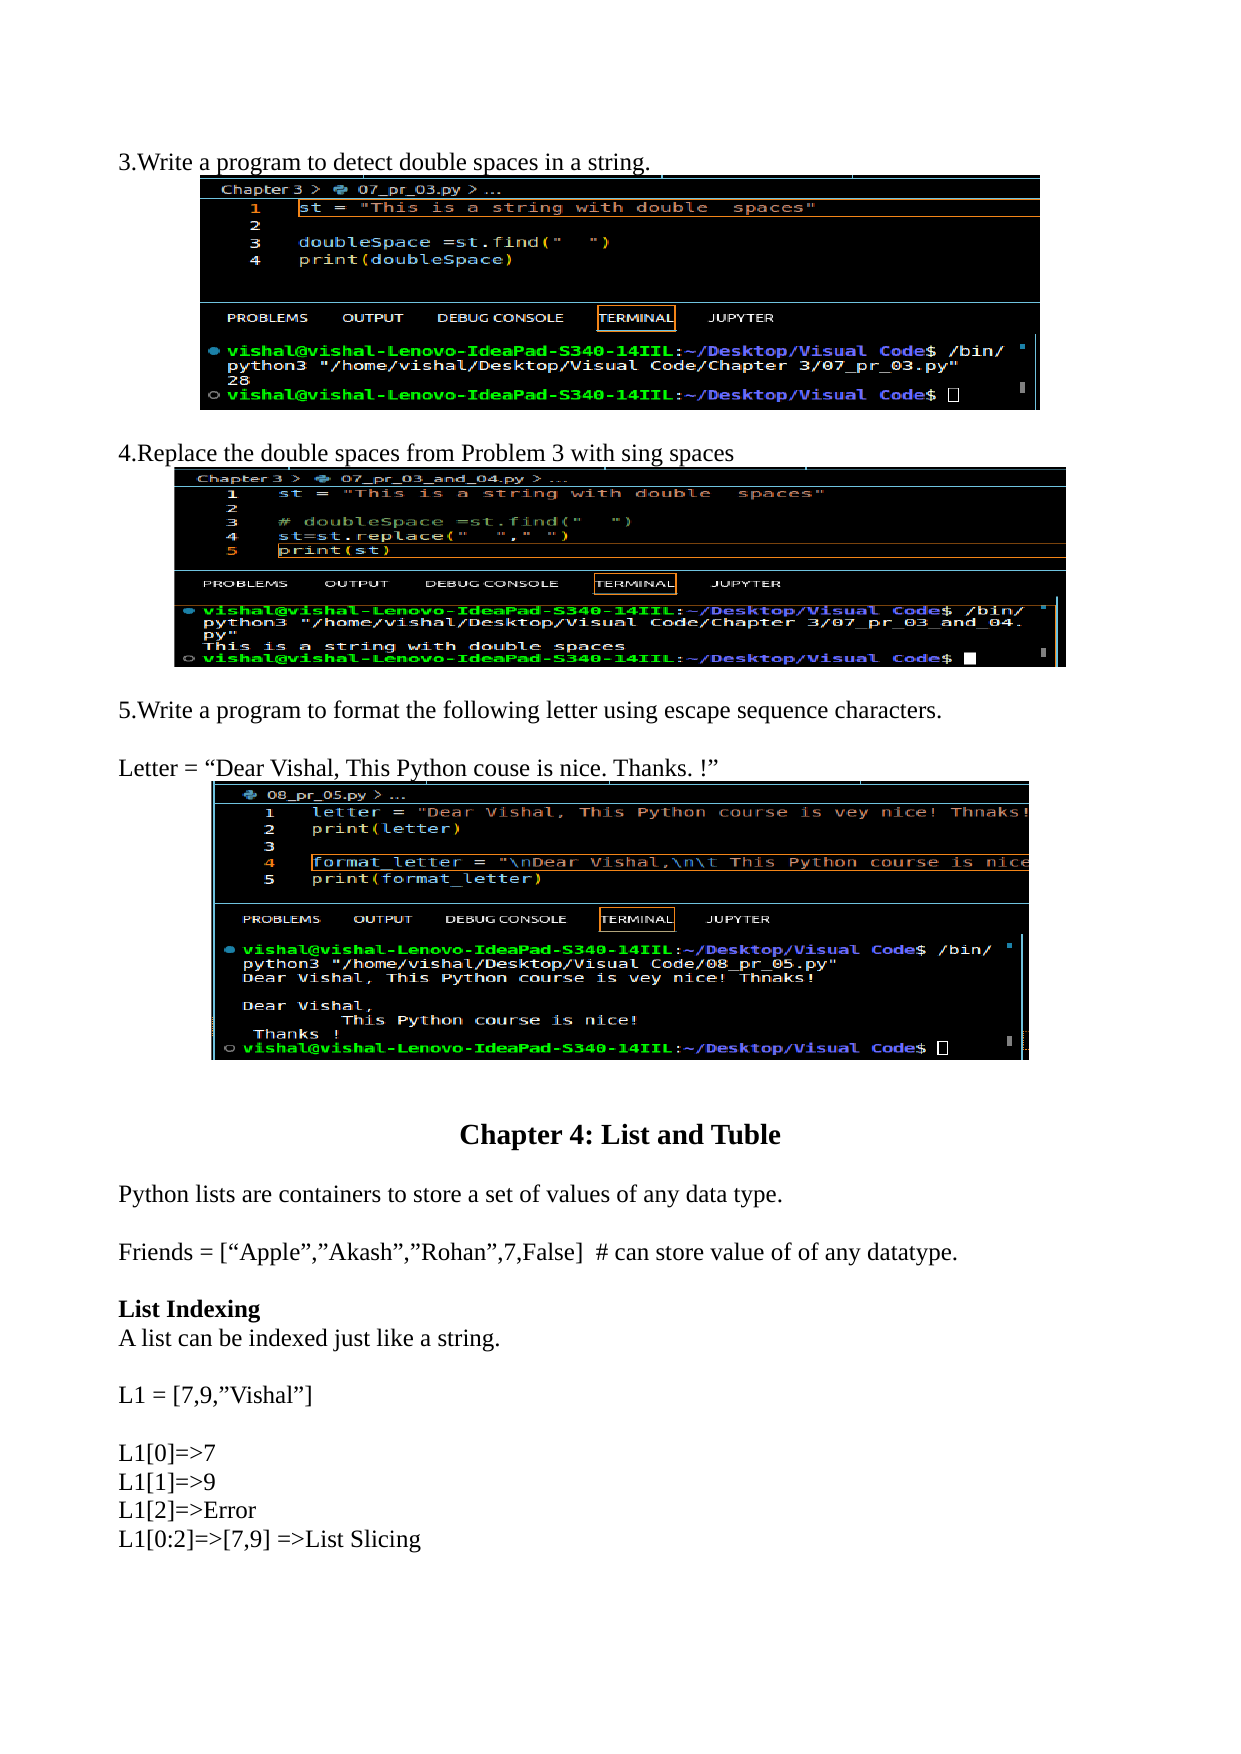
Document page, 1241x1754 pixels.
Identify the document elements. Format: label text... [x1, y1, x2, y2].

text L1[2]=>Error [118, 1495, 1122, 1524]
text 3.Write a program to detect double spaces in a string. [118, 147, 1122, 176]
text Friends = [“Apple”,”Akash”,”Rohan”,7,False] # can store value of of any datatype. [118, 1237, 1122, 1265]
picture [200, 175, 1040, 410]
text L1[0:2]=>[7,9] =>List Slicing [118, 1524, 1122, 1553]
picture [211, 781, 1029, 1060]
text L1[0]=>7 [118, 1438, 1122, 1467]
text L1[1]=>9 [118, 1467, 1122, 1495]
text 5.Write a program to format the following letter using escape sequence characters. [118, 695, 1122, 724]
picture [174, 467, 1066, 667]
text A list can be indexed just like a string. [118, 1323, 1122, 1352]
text Python lists are containers to store a set of values of any data type. [118, 1179, 1122, 1208]
text List Indexing [118, 1294, 1122, 1323]
text 4.Replace the double spaces from Problem 3 with sing spaces [118, 438, 1122, 467]
text Letter = “Dear Vishal, This Python couse is nice. Thanks. !” [118, 753, 1122, 781]
text L1 = [7,9,”Vishal”] [118, 1380, 1122, 1409]
text Chapter 4: List and Tuble [118, 1117, 1122, 1150]
